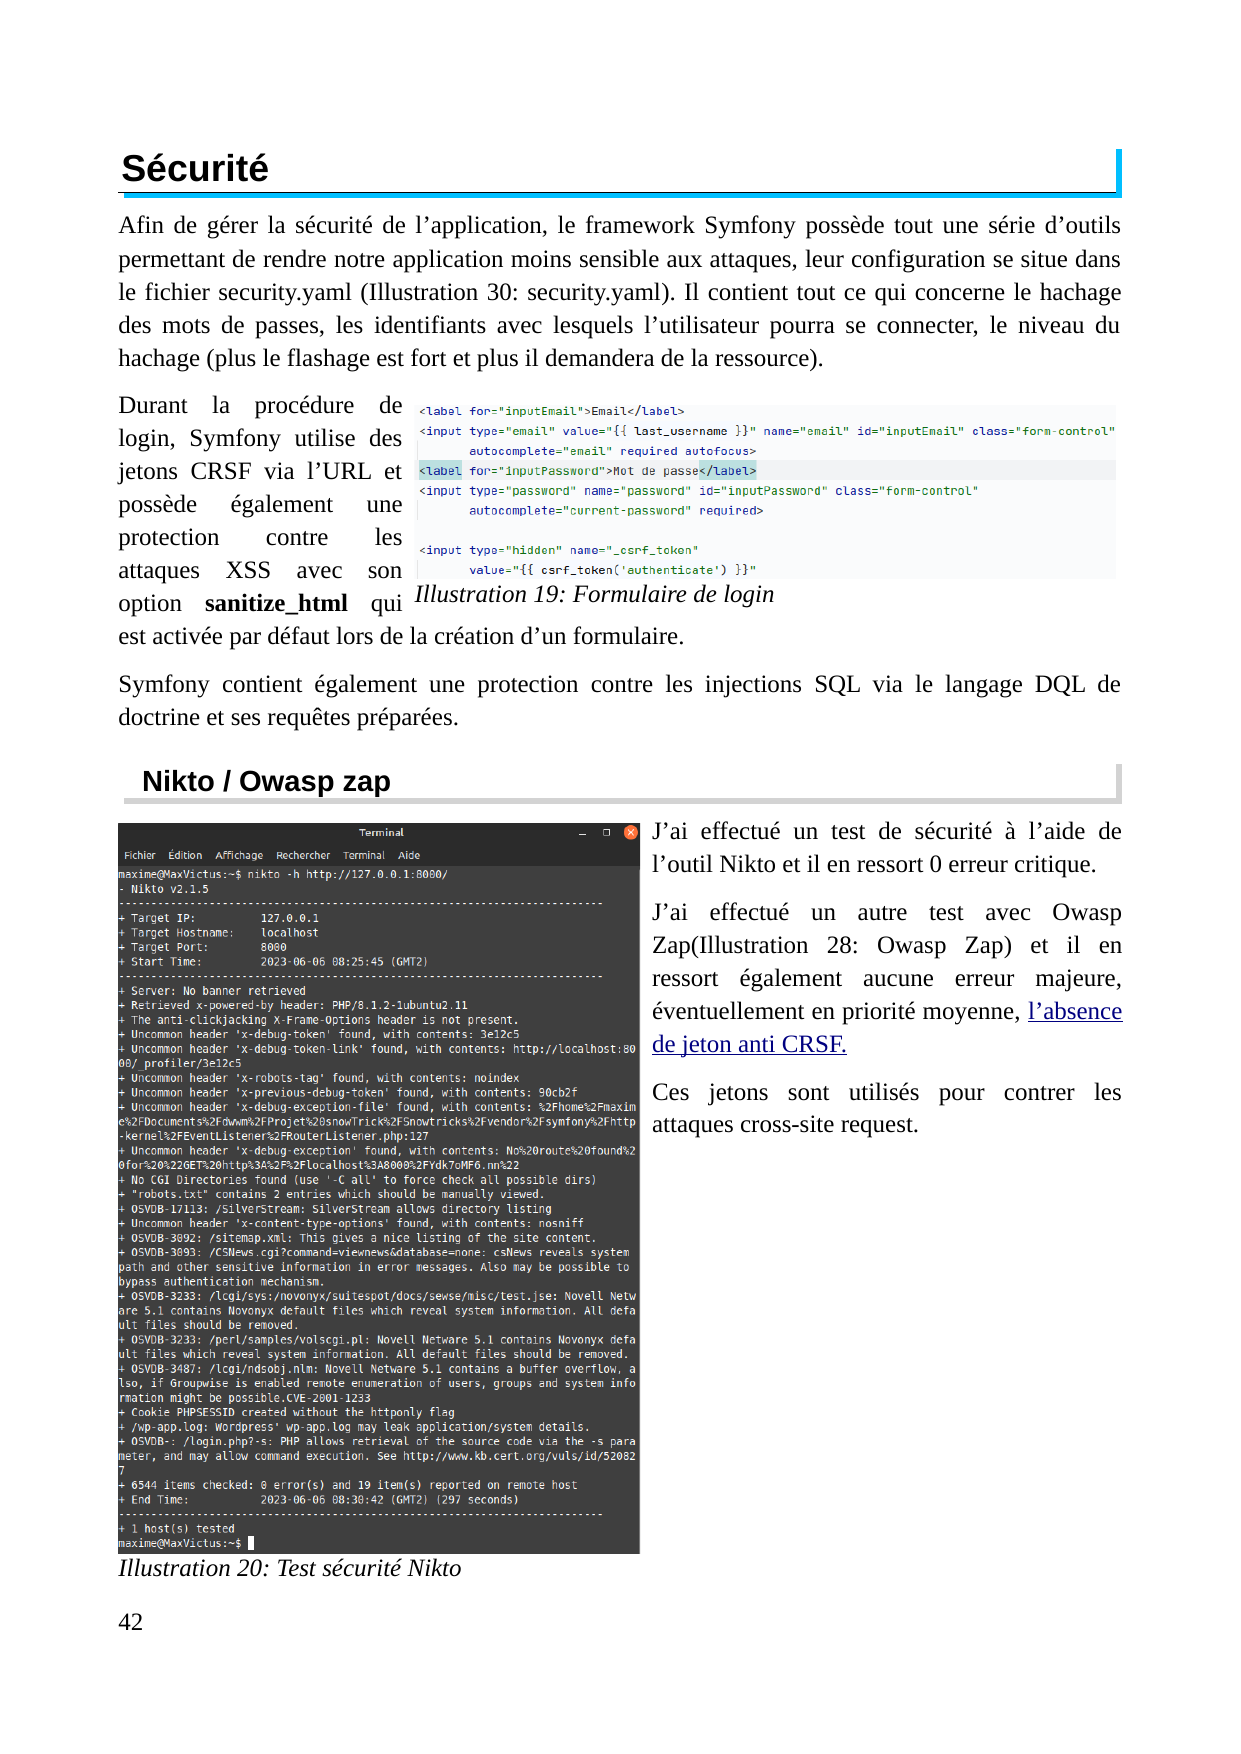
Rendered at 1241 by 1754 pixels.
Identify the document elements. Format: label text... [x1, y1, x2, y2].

picture [118, 823, 640, 1554]
text Illustration 19: Formulaire de login [414, 579, 1116, 608]
text Durant la procédure de login, Symfony utilise des jetons CRSF via l’URL et possède également une protection contre les attaques XSS avec son option sanitize_html qui est activée par défaut lors de la création d’un formulaire. [118, 390, 1122, 650]
text Illustration 20: Test sécurité Nikto [118, 1554, 640, 1582]
text J’ai effectué un test de sécurité à l’aide de l’outil Nikto et il en ressort 0 erreur critique. [118, 811, 1122, 878]
subtitle Nikto / Owasp zap [118, 764, 1116, 798]
subtitle Sécurité [118, 143, 1116, 192]
text Symfony contient également une protection contre les injections SQL via le langage DQL de doctrine et ses requêtes préparées. [118, 669, 1122, 731]
text Afin de gérer la sécurité de l’application, le framework Symfony possède tout une série d’outils permettant de rendre notre application moins sensible aux attaques, leur configuration se situe dans le fichier security.yaml (Illustration 30: security.yaml). Il contient tout ce qui concerne le hachage des mots de passes, les identifiants avec lesquels l’utilisateur pourra se connecter, le niveau du hachage (plus le flashage est fort et plus il demandera de la ressource). [118, 211, 1122, 371]
text Ces jetons sont utilisés pour contrer les attaques cross-site request. [640, 1077, 1122, 1138]
picture [414, 405, 1116, 579]
text J’ai effectué un autre test avec Owasp Zap(Illustration 28: Owasp Zap) et il en ressort également aucune erreur majeure, éventuellement en priorité moyenne, l’absence de jeton anti CRSF. [640, 897, 1122, 1058]
